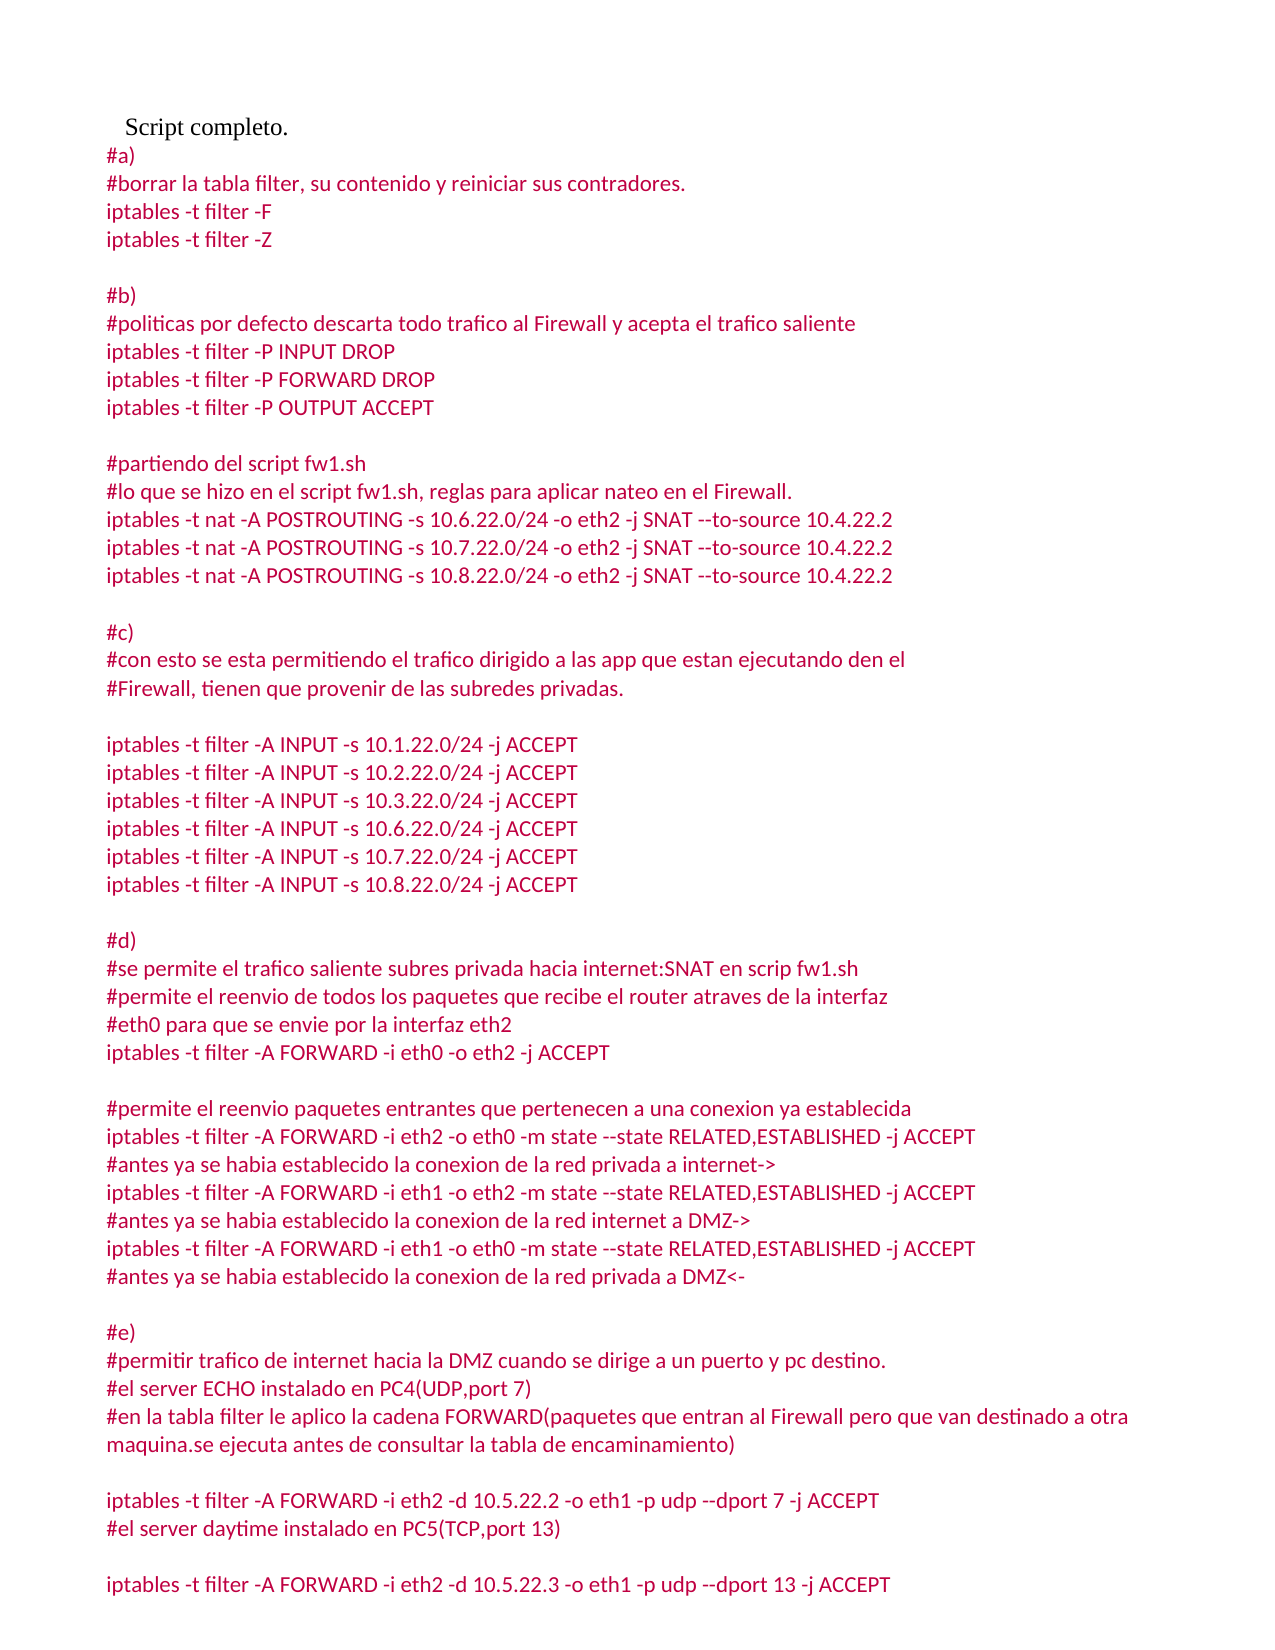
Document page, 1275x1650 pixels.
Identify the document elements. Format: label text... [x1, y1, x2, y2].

text #partiendo del script fw1.sh [106, 449, 1167, 477]
text iptables -t filter -A INPUT -s 10.6.22.0/24 -j ACCEPT [106, 814, 1167, 842]
text #permitir trafico de internet hacia la DMZ cuando se dirige a un puerto y pc destino. [106, 1346, 1167, 1374]
text iptables -t filter -Z [106, 225, 1167, 253]
text #eth0 para que se envie por la interfaz eth2 [106, 1010, 1167, 1038]
text #a) [106, 141, 1167, 169]
text #Firewall, tienen que provenir de las subredes privadas. [106, 674, 1167, 702]
text #e) [106, 1318, 1167, 1346]
text #se permite el trafico saliente subres privada hacia internet:SNAT en scrip fw1.sh [106, 954, 1167, 982]
text #antes ya se habia establecido la conexion de la red privada a DMZ<- [106, 1262, 1167, 1290]
text iptables -t filter -A FORWARD -i eth0 -o eth2 -j ACCEPT [106, 1038, 1167, 1066]
text iptables -t filter -P INPUT DROP [106, 337, 1167, 365]
text #politicas por defecto descarta todo trafico al Firewall y acepta el trafico saliente [106, 309, 1167, 337]
text Script completo. [118, 112, 1167, 141]
text #permite el reenvio de todos los paquetes que recibe el router atraves de la interfaz [106, 982, 1167, 1010]
text #b) [106, 281, 1167, 309]
text #el server ECHO instalado en PC4(UDP,port 7) [106, 1374, 1167, 1402]
text iptables -t nat -A POSTROUTING -s 10.7.22.0/24 -o eth2 -j SNAT --to-source 10.4.22.2 [106, 533, 1167, 562]
text #en la tabla filter le aplico la cadena FORWARD(paquetes que entran al Firewall pero que van destinado a otra maquina.se ejecuta antes de consultar la tabla de encaminamiento) [106, 1402, 1167, 1458]
text iptables -t filter -A FORWARD -i eth1 -o eth2 -m state --state RELATED,ESTABLISHED -j ACCEPT [106, 1178, 1167, 1206]
text iptables -t filter -F [106, 197, 1167, 225]
text iptables -t filter -A FORWARD -i eth2 -d 10.5.22.2 -o eth1 -p udp --dport 7 -j ACCEPT [106, 1486, 1167, 1514]
text iptables -t filter -A FORWARD -i eth2 -d 10.5.22.3 -o eth1 -p udp --dport 13 -j ACCEPT [106, 1570, 1167, 1598]
text iptables -t filter -A INPUT -s 10.8.22.0/24 -j ACCEPT [106, 870, 1167, 898]
text #c) [106, 618, 1167, 646]
text #el server daytime instalado en PC5(TCP,port 13) [106, 1514, 1167, 1542]
text #borrar la tabla filter, su contenido y reiniciar sus contradores. [106, 169, 1167, 197]
text iptables -t filter -A FORWARD -i eth1 -o eth0 -m state --state RELATED,ESTABLISHED -j ACCEPT [106, 1234, 1167, 1262]
text #antes ya se habia establecido la conexion de la red privada a internet-> [106, 1150, 1167, 1178]
text #con esto se esta permitiendo el trafico dirigido a las app que estan ejecutando den el [106, 646, 1167, 674]
text #antes ya se habia establecido la conexion de la red internet a DMZ-> [106, 1206, 1167, 1234]
text #d) [106, 926, 1167, 954]
text #lo que se hizo en el script fw1.sh, reglas para aplicar nateo en el Firewall. [106, 477, 1167, 506]
text iptables -t filter -A FORWARD -i eth2 -o eth0 -m state --state RELATED,ESTABLISHED -j ACCEPT [106, 1122, 1167, 1150]
text iptables -t filter -P FORWARD DROP [106, 365, 1167, 393]
text iptables -t filter -A INPUT -s 10.3.22.0/24 -j ACCEPT [106, 786, 1167, 814]
text iptables -t filter -P OUTPUT ACCEPT [106, 393, 1167, 421]
text iptables -t nat -A POSTROUTING -s 10.6.22.0/24 -o eth2 -j SNAT --to-source 10.4.22.2 [106, 506, 1167, 533]
text iptables -t filter -A INPUT -s 10.7.22.0/24 -j ACCEPT [106, 842, 1167, 870]
text iptables -t nat -A POSTROUTING -s 10.8.22.0/24 -o eth2 -j SNAT --to-source 10.4.22.2 [106, 562, 1167, 589]
text iptables -t filter -A INPUT -s 10.1.22.0/24 -j ACCEPT [106, 730, 1167, 758]
text iptables -t filter -A INPUT -s 10.2.22.0/24 -j ACCEPT [106, 758, 1167, 786]
text #permite el reenvio paquetes entrantes que pertenecen a una conexion ya establecida [106, 1094, 1167, 1122]
